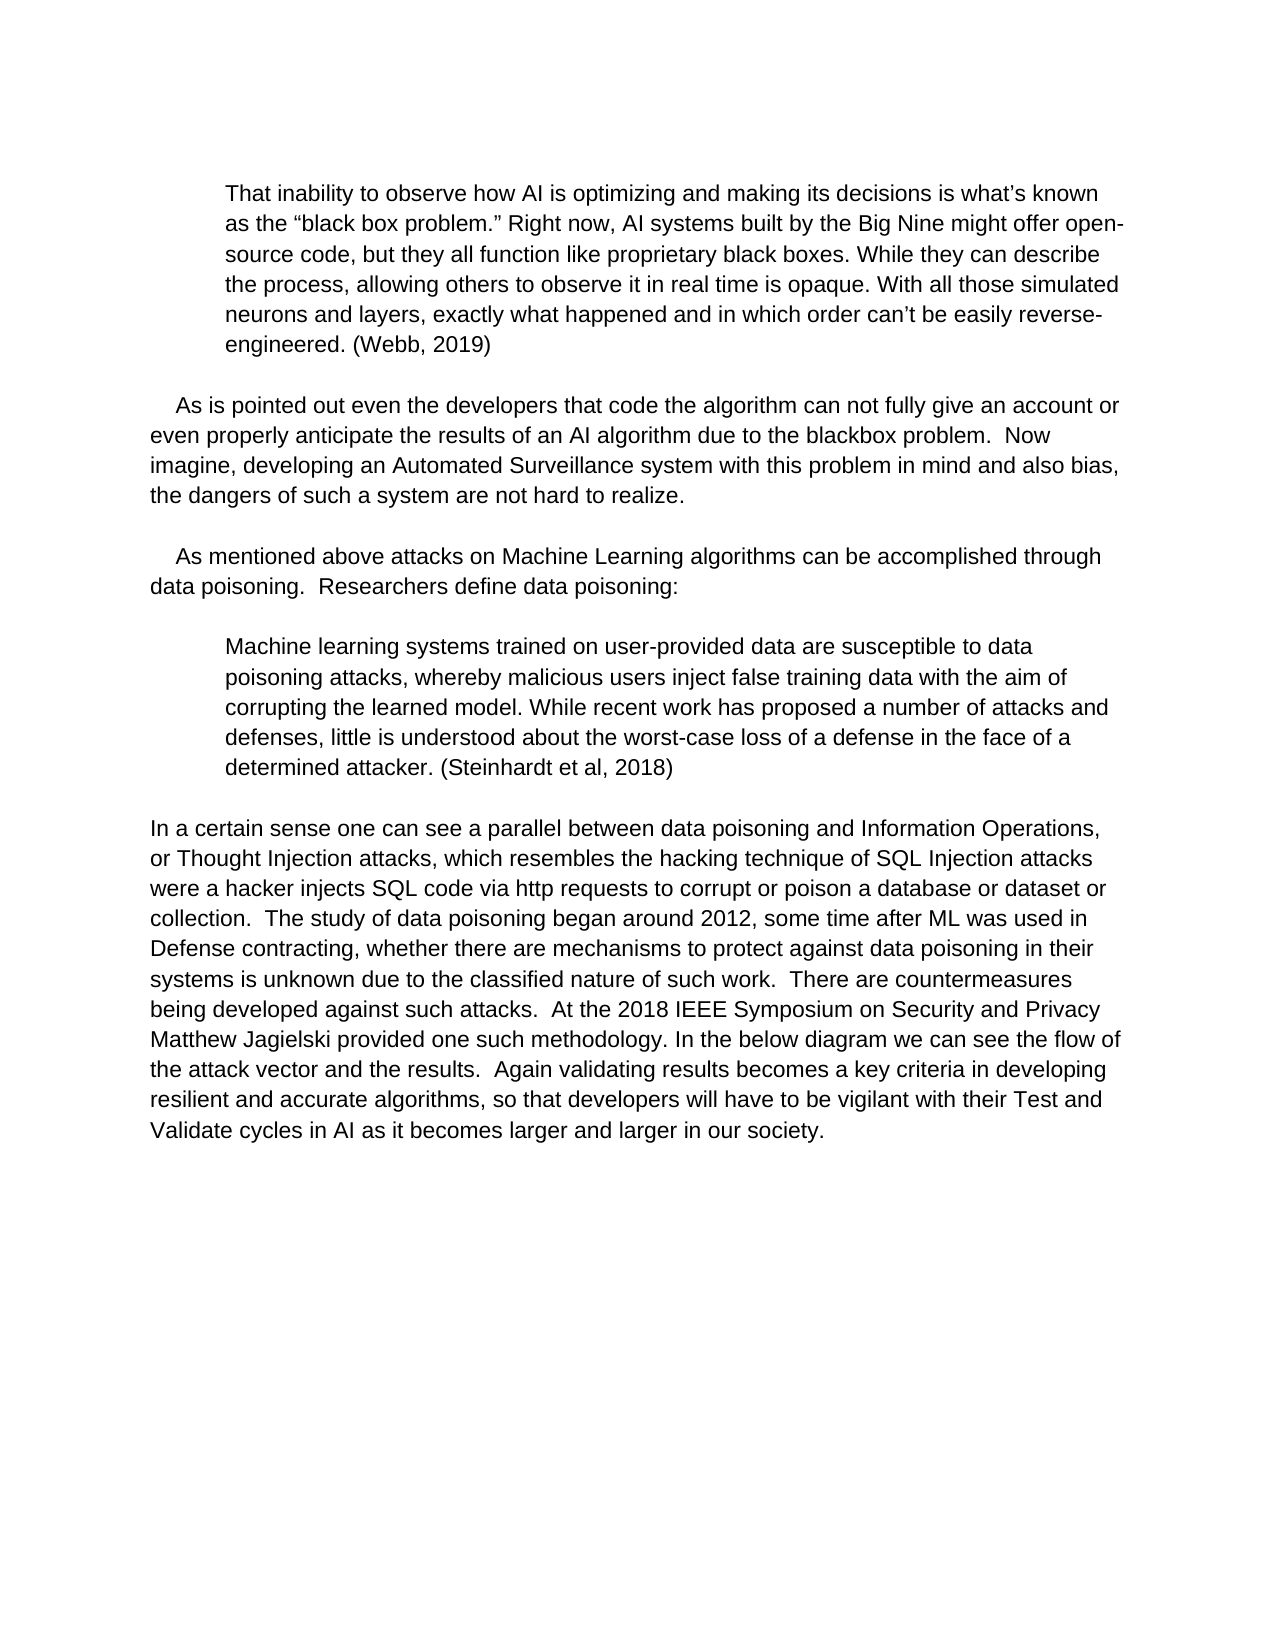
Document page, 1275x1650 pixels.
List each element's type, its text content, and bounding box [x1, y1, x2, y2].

text In a certain sense one can see a parallel between data poisoning and Information Operations, or Thought Injection attacks, which resembles the hacking technique of SQL Injection attacks were a hacker injects SQL code via http requests to corrupt or poison a database or dataset or collection. The study of data poisoning began around 2012, some time after ML was used in Defense contracting, whether there are mechanisms to protect against data poisoning in their systems is unknown due to the classified nature of such work. There are countermeasures being developed against such attacks. At the 2018 IEEE Symposium on Security and Privacy Matthew Jagielski provided one such methodology. In the below diagram we can see the flow of the attack vector and the results. Again validating results becomes a key criteria in developing resilient and accurate algorithms, so that developers will have to be vigilant with their Test and Validate cycles in AI as it becomes larger and larger in our society. [150, 814, 1125, 1143]
text As mentioned above attacks on Machine Learning algorithms can be accomplished through data poisoning. Researchers define data poisoning: [150, 543, 1125, 599]
text As is pointed out even the developers that code the algorithm can not fully give an account or even properly anticipate the results of an AI algorithm due to the blackbox problem. Now imagine, developing an Automated Surveillance system with this problem in mind and also bias, the dangers of such a system are not hard to realize. [150, 392, 1125, 509]
text Machine learning systems trained on user-provided data are susceptible to data poisoning attacks, whereby malicious users inject false training data with the aim of corrupting the learned model. While recent work has proposed a number of attacks and defenses, little is understood about the worst-case loss of a defense in the face of a determined attacker. (Steinhardt et al, 2018) [225, 633, 1125, 781]
text That inability to observe how AI is optimizing and making its decisions is what’s known as the “black box problem.” Right now, AI systems built by the Big Nine might offer open-source code, but they all function like proprietary black boxes. While they can describe the process, allowing others to observe it in real time is opaque. With all those simulated neurons and layers, exactly what happened and in which order can’t be easily reverse-engineered. (Webb, 2019) [225, 180, 1125, 358]
